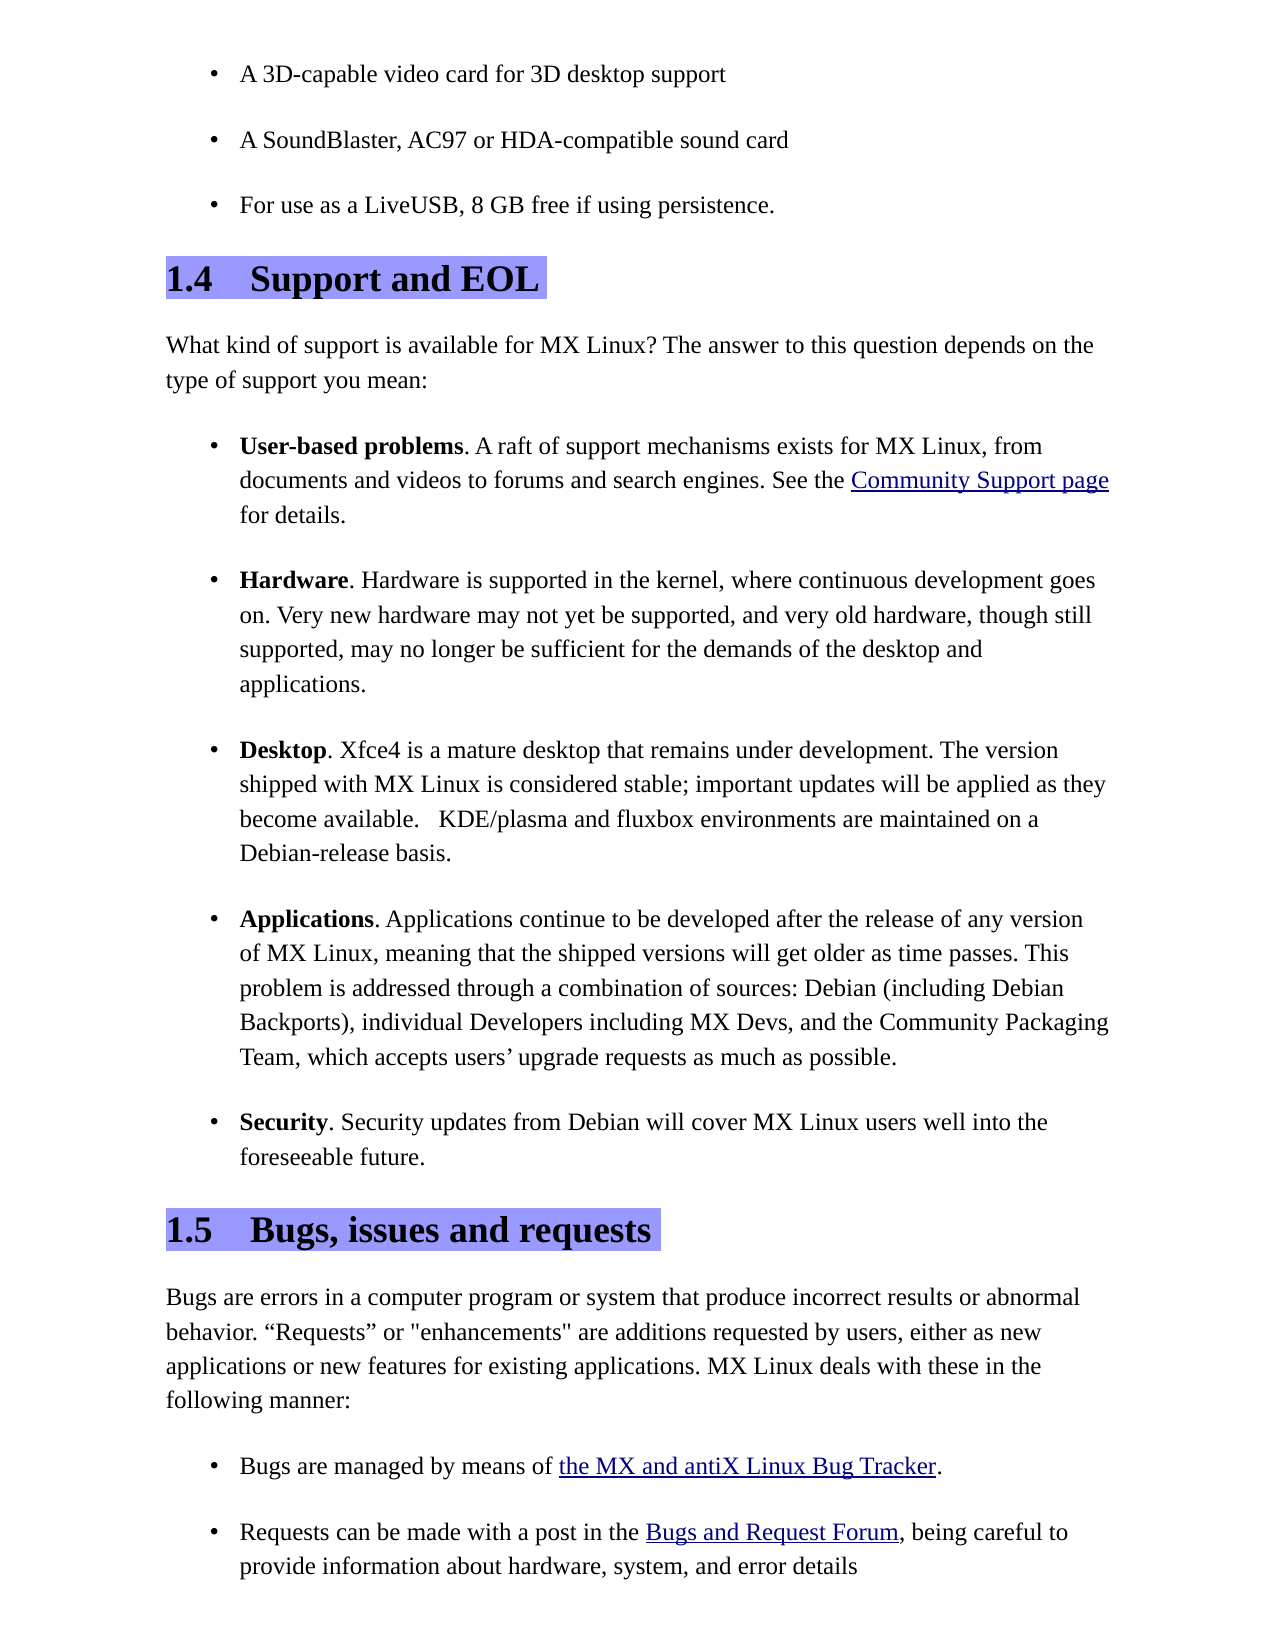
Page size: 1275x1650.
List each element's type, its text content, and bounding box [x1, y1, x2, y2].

list Applications. Applications continue to be developed after the release of any version of MX Linux, meaning that the shipped versions will get older as time passes. This problem is addressed through a combination of sources: Debian (including Debian Backports), individual Developers including MX Devs, and the Community Packaging Team, which accepts users’ upgrade requests as much as possible. [210, 904, 1109, 1071]
list Requests can be made with a post in the Bugs and Request Forum, being careful to provide information about hardware, system, and error details [210, 1517, 1109, 1580]
text Bugs are errors in a computer program or system that produce incorrect results or abnormal behavior. “Requests” or "enhancements" are additions requested by users, either as new applications or new features for existing applications. MX Linux deals with these in the following manner: [166, 1282, 1109, 1414]
list Bugs are managed by means of the MX and antiX Linux Bug Tracker. [210, 1451, 1109, 1480]
list User-based problems. A raft of support mechanisms exists for MX Linux, from documents and videos to forums and search engines. See the Community Support page for details. [210, 431, 1109, 528]
subtitle 1.5 Bugs, issues and requests [661, 1208, 1109, 1251]
text What kind of support is available for MX Linux? The answer to this question depends on the type of support you mean: [166, 331, 1109, 394]
list For use as a LiveUSB, 8 GB free if using persistence. [210, 191, 1109, 219]
list Desktop. Xfce4 is a mature desktop that remains under development. The version shipped with MX Linux is considered stable; important updates will be applied as they become available. KDE/plasma and fluxbox environments are maintained on a Debian-release basis. [210, 735, 1109, 867]
list Hardware. Hardware is supported in the kernel, where continuous development goes on. Very new hardware may not yet be supported, and very old hardware, though still supported, may no longer be sufficient for the demands of the desktop and applications. [210, 566, 1109, 698]
subtitle 1.4 Support and EOL [547, 256, 1109, 299]
list A SoundBlaster, AC97 or HDA-compatible sound card [210, 125, 1109, 153]
list Security. Security updates from Debian will cover MX Linux users well into the foreseeable future. [210, 1107, 1109, 1171]
list A 3D-capable video card for 3D desktop support [210, 59, 1109, 88]
